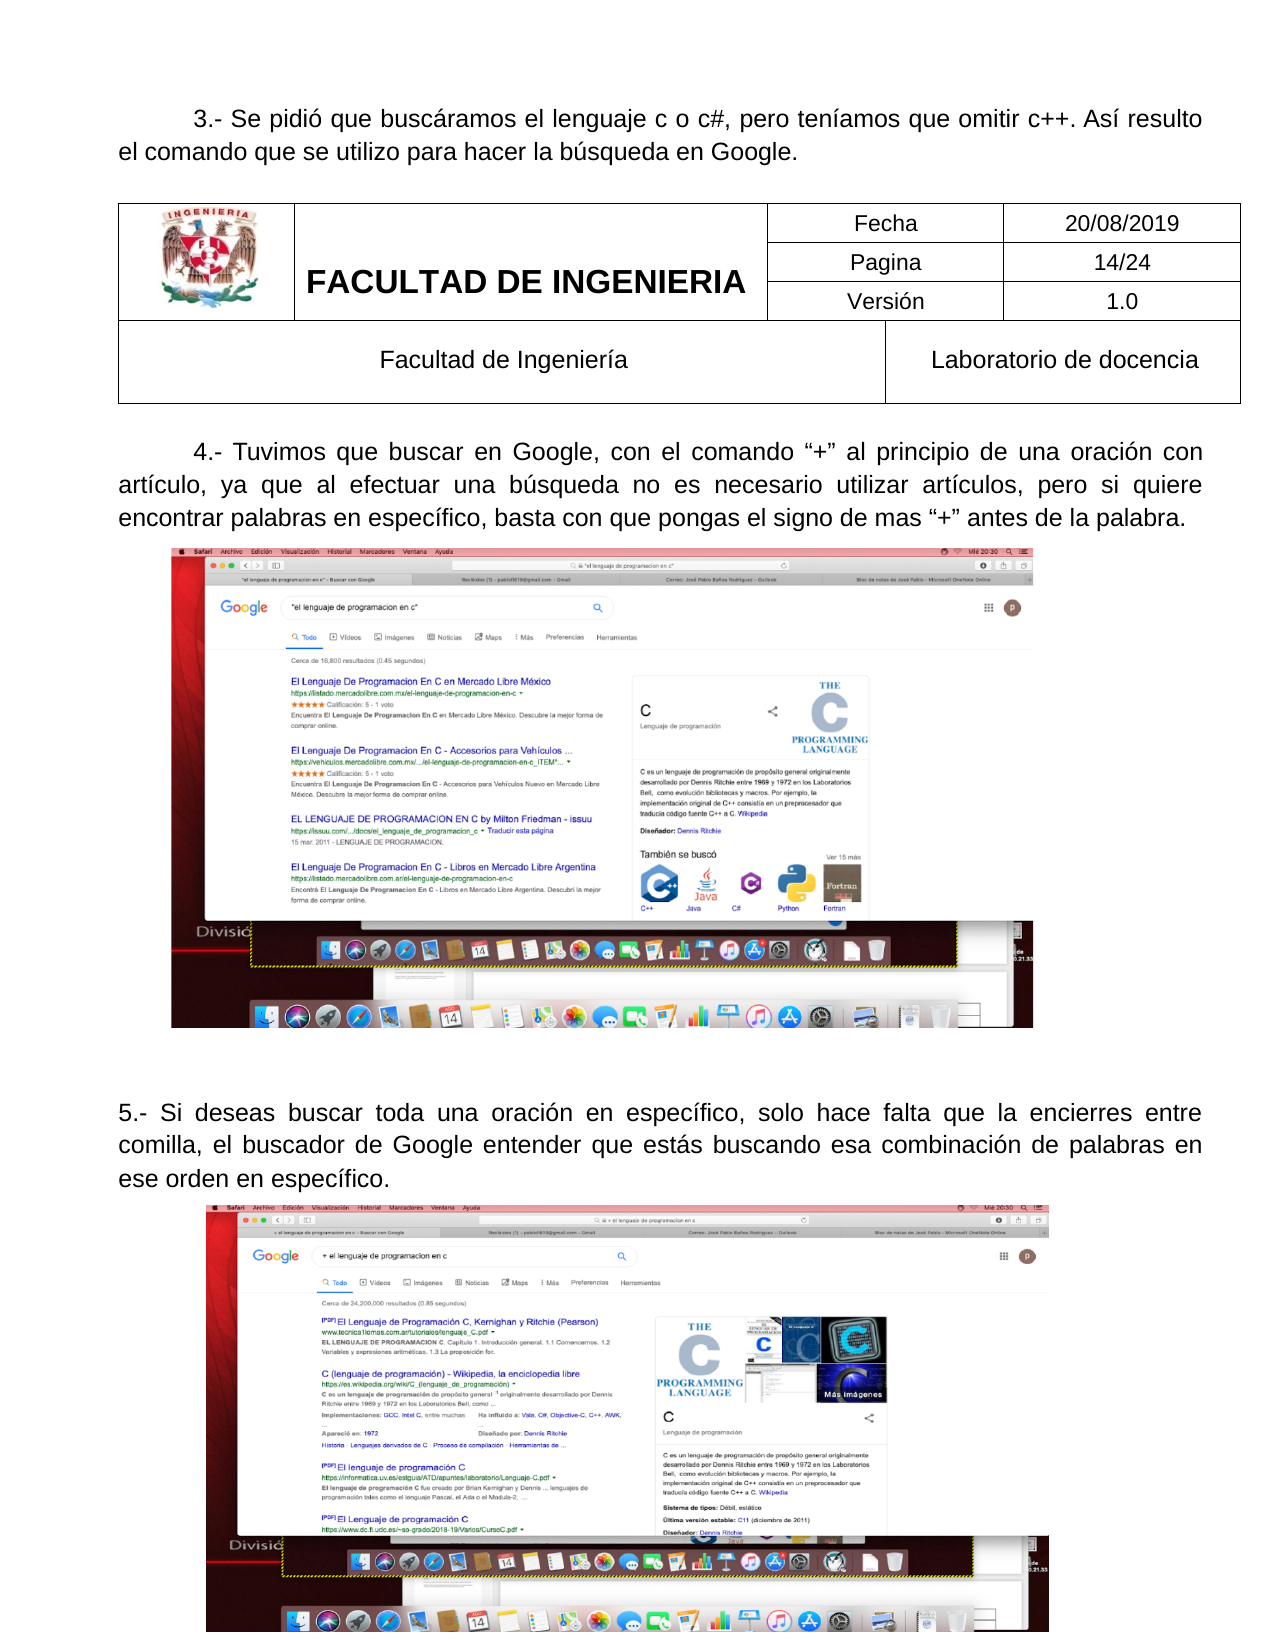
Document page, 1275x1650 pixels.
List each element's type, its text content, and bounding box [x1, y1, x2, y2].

table_header Fecha [768, 204, 1003, 242]
text 5.- Si deseas buscar toda una oración en específico, solo hace falta que la encierres entre comilla, el buscador de Google entender que estás buscando esa combinación de palabras en ese orden en específico. [118, 1097, 1205, 1192]
table_cell Laboratorio de docencia [886, 321, 1240, 402]
table_cell Pagina [768, 243, 1003, 281]
table_cell Versión [768, 282, 1003, 320]
table_header 20/08/2019 [1004, 204, 1240, 242]
table_header [119, 204, 294, 320]
table_header FACULTAD DE INGENIERIA [295, 204, 767, 320]
table_cell 14/24 [1004, 243, 1240, 281]
text 4.- Tuvimos que buscar en Google, con el comando “+” al principio de una oración con artículo, ya que al efectuar una búsqueda no es necesario utilizar artículos, pero si quiere encontrar palabras en específico, basta con que pongas el signo de mas “+” antes de la palabra. [118, 437, 1205, 531]
table_cell 1.0 [1004, 282, 1240, 320]
text 3.- Se pidió que buscáramos el lenguaje c o c#, pero teníamos que omitir c++. Así resulto el comando que se utilizo para hacer la búsqueda en Google. [118, 104, 1205, 166]
table_cell Facultad de Ingeniería [119, 321, 885, 402]
